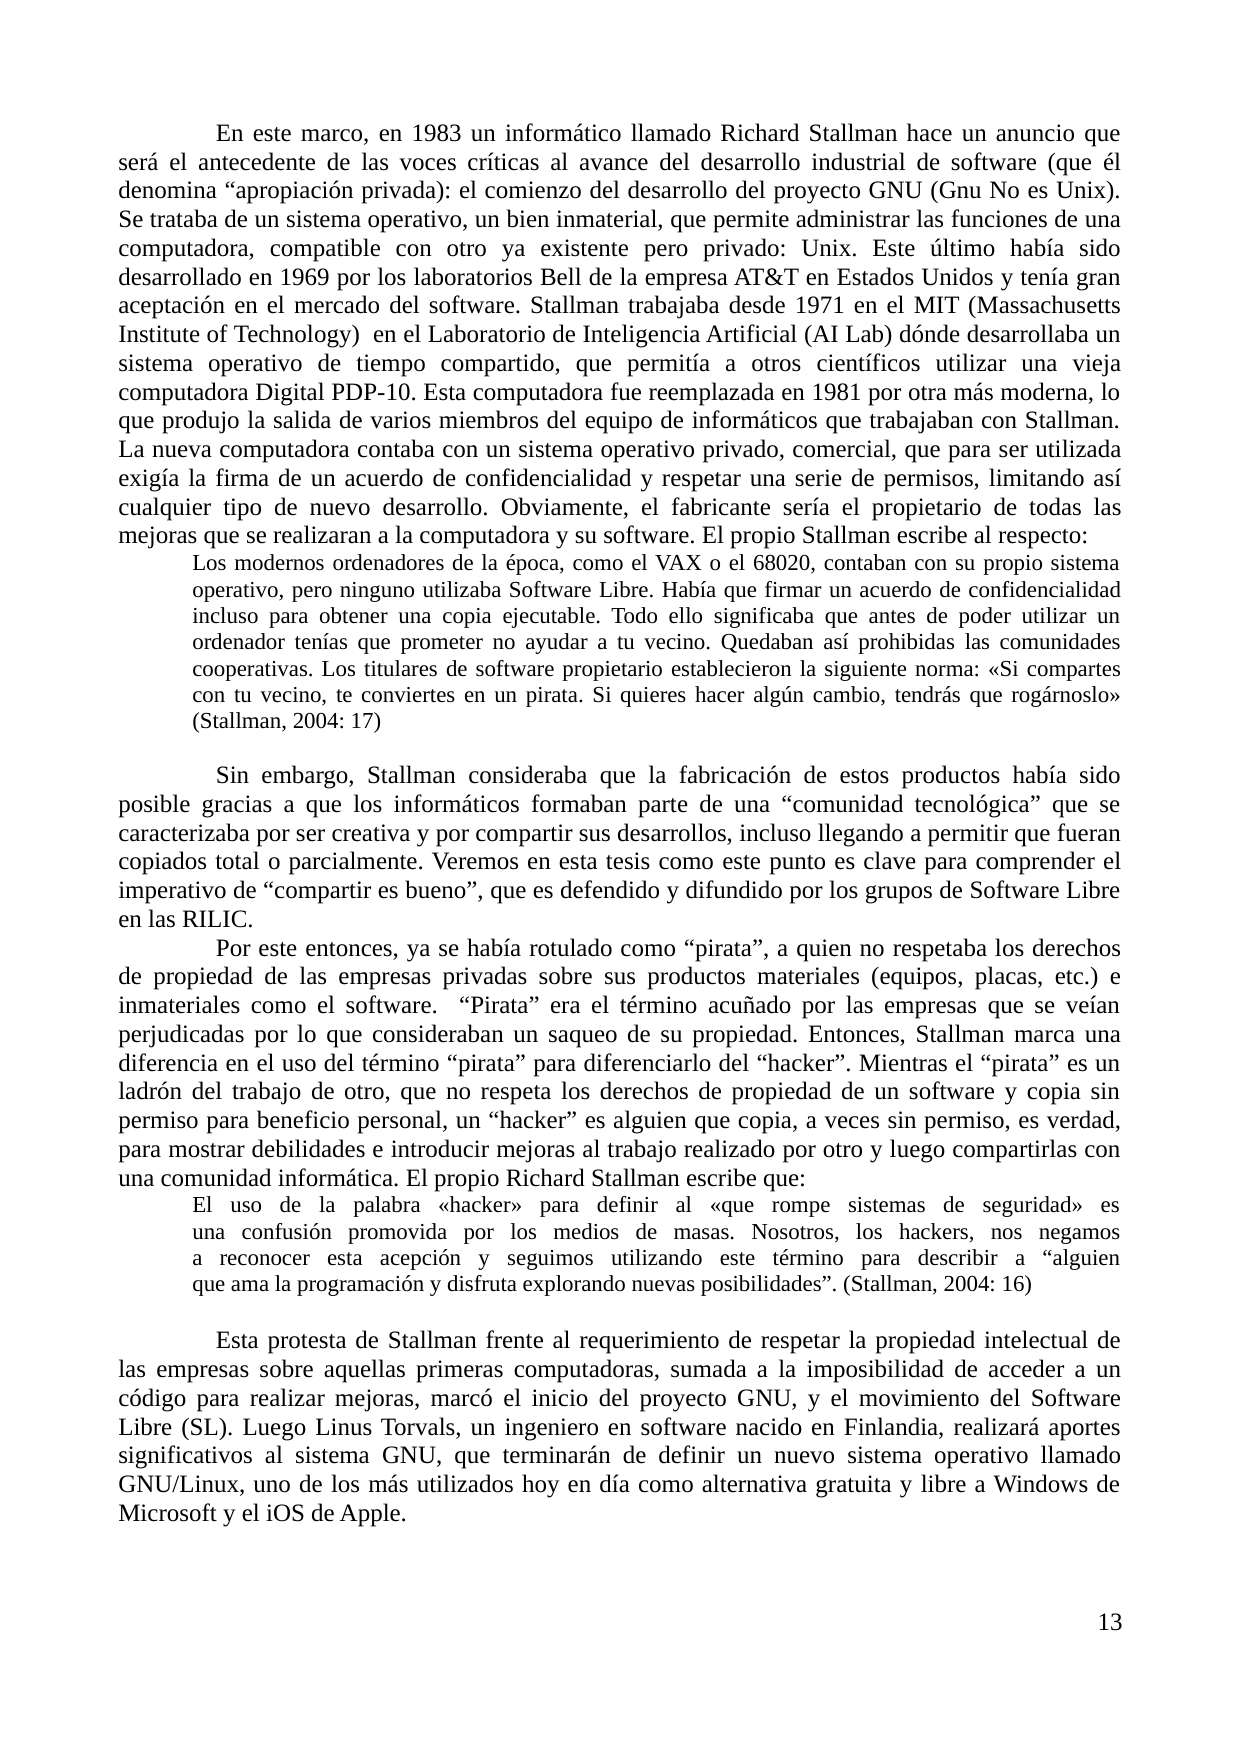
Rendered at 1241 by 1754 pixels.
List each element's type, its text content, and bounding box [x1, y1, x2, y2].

text Los modernos ordenadores de la época, como el VAX o el 68020, contaban con su propio sistema operativo, pero ninguno utilizaba Software Libre. Había que firmar un acuerdo de confidencialidad incluso para obtener una copia ejecutable. Todo ello significaba que antes de poder utilizar un ordenador tenías que prometer no ayudar a tu vecino. Quedaban así prohibidas las comunidades cooperativas. Los titulares de software propietario establecieron la siguiente norma: «Si compartes con tu vecino, te conviertes en un pirata. Si quieres hacer algún cambio, tendrás que rogárnoslo» (Stallman, 2004: 17) [192, 549, 1122, 734]
text Sin embargo, Stallman consideraba que la fabricación de estos productos había sido posible gracias a que los informáticos formaban parte de una “comunidad tecnológica” que se caracterizaba por ser creativa y por compartir sus desarrollos, incluso llegando a permitir que fueran copiados total o parcialmente. Veremos en esta tesis como este punto es clave para comprender el imperativo de “compartir es bueno”, que es defendido y difundido por los grupos de Software Libre en las RILIC. [118, 760, 1122, 933]
text En este marco, en 1983 un informático llamado Richard Stallman hace un anuncio que será el antecedente de las voces críticas al avance del desarrollo industrial de software (que él denomina “apropiación privada): el comienzo del desarrollo del proyecto GNU (Gnu No es Unix). Se trataba de un sistema operativo, un bien inmaterial, que permite administrar las funciones de una computadora, compatible con otro ya existente pero privado: Unix. Este último había sido desarrollado en 1969 por los laboratorios Bell de la empresa AT&T en Estados Unidos y tenía gran aceptación en el mercado del software. Stallman trabajaba desde 1971 en el MIT (Massachusetts Institute of Technology) en el Laboratorio de Inteligencia Artificial (AI Lab) dónde desarrollaba un sistema operativo de tiempo compartido, que permitía a otros científicos utilizar una vieja computadora Digital PDP-10. Esta computadora fue reemplazada en 1981 por otra más moderna, lo que produjo la salida de varios miembros del equipo de informáticos que trabajaban con Stallman. La nueva computadora contaba con un sistema operativo privado, comercial, que para ser utilizada exigía la firma de un acuerdo de confidencialidad y respetar una serie de permisos, limitando así cualquier tipo de nuevo desarrollo. Obviamente, el fabricante sería el propietario de todas las mejoras que se realizaran a la computadora y su software. El propio Stallman escribe al respecto: [118, 118, 1122, 549]
text Esta protesta de Stallman frente al requerimiento de respetar la propiedad intelectual de las empresas sobre aquellas primeras computadoras, sumada a la imposibilidad de acceder a un código para realizar mejoras, marcó el inicio del proyecto GNU, y el movimiento del Software Libre (SL). Luego Linus Torvals, un ingeniero en software nacido en Finlandia, realizará aportes significativos al sistema GNU, que terminarán de definir un nuevo sistema operativo llamado GNU/Linux, uno de los más utilizados hoy en día como alternativa gratuita y libre a Windows de Microsoft y el iOS de Apple. [118, 1326, 1122, 1527]
text Por este entonces, ya se había rotulado como “pirata”, a quien no respetaba los derechos de propiedad de las empresas privadas sobre sus productos materiales (equipos, placas, etc.) e inmateriales como el software. “Pirata” era el término acuñado por las empresas que se veían perjudicadas por lo que consideraban un saqueo de su propiedad. Entonces, Stallman marca una diferencia en el uso del término “pirata” para diferenciarlo del “hacker”. Mientras el “pirata” es un ladrón del trabajo de otro, que no respeta los derechos de propiedad de un software y copia sin permiso para beneficio personal, un “hacker” es alguien que copia, a veces sin permiso, es verdad, para mostrar debilidades e introducir mejoras al trabajo realizado por otro y luego compartirlas con una comunidad informática. El propio Richard Stallman escribe que: [118, 933, 1122, 1191]
text El uso de la palabra «hacker» para definir al «que rompe sistemas de seguridad» es una confusión promovida por los medios de masas. Nosotros, los hackers, nos negamos a reconocer esta acepción y seguimos utilizando este término para describir a “alguien que ama la programación y disfruta explorando nuevas posibilidades”. (Stallman, 2004: 16) [192, 1191, 1122, 1297]
